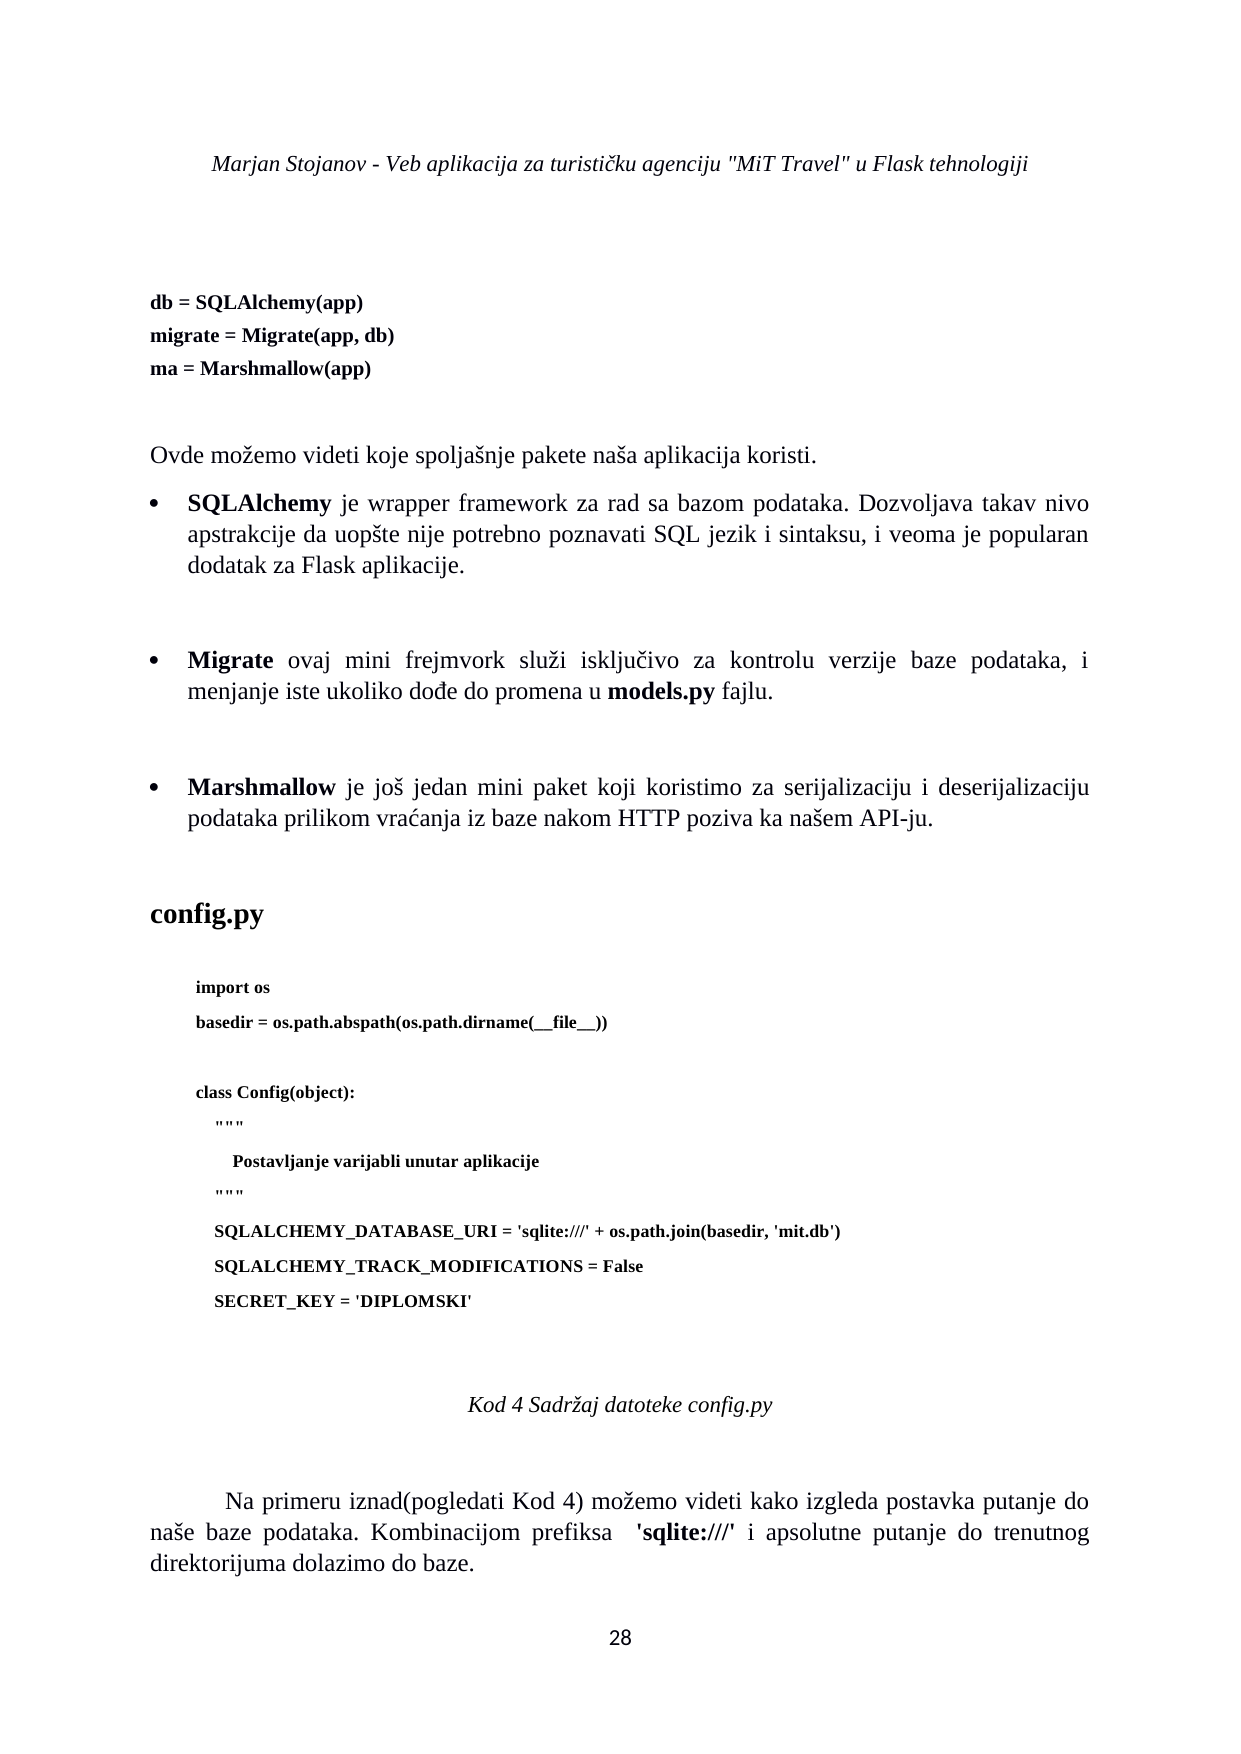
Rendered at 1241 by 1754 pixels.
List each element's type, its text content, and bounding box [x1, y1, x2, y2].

list SQLAlchemy je wrapper framework za rad sa bazom podataka. Dozvoljava takav nivo apstrakcije da uopšte nije potrebno poznavati SQL jezik i sintaksu, i veoma je popularan dodatak za Flask aplikacije. [150, 488, 1090, 579]
text db = SQLAlchemy(app) [359, 296, 1090, 312]
text migrate = Migrate(app, db) [390, 329, 1090, 345]
text Kod 4 Sadržaj datoteke config.py [150, 1391, 1090, 1417]
text Ovde možemo videti koje spoljašnje pakete naša aplikacija koristi. [150, 440, 1090, 469]
text migrate = Migrate(app, db) [150, 329, 317, 345]
list Marshmallow je još jedan mini paket koji koristimo za serijalizaciju i deserijalizaciju podataka prilikom vraćanja iz baze nakom HTTP poziva ka našem API-ju. [150, 772, 1090, 832]
text ma = Marshmallow(app) [367, 362, 1090, 378]
text Na primeru iznad(pogledati Kod 4) možemo videti kako izgleda postavka putanje do naše baze podataka. Kombinacijom prefiksa 'sqlite:///' i apsolutne putanje do trenutnog direktorijuma dolazimo do baze. [150, 1486, 1090, 1577]
text db = SQLAlchemy(app) [219, 296, 319, 312]
text db = SQLAlchemy(app) [150, 296, 217, 312]
text ma = Marshmallow(app) [150, 362, 328, 378]
subtitle config.py [150, 896, 1090, 929]
text db = SQLAlchemy(app) [319, 296, 359, 312]
text ma = Marshmallow(app) [328, 362, 367, 378]
text migrate = Migrate(app, db) [317, 329, 390, 345]
list Migrate ovaj mini frejmvork služi isključivo za kontrolu verzije baze podataka, i menjanje iste ukoliko dođe do promena u models.py fajlu. [150, 645, 1090, 705]
